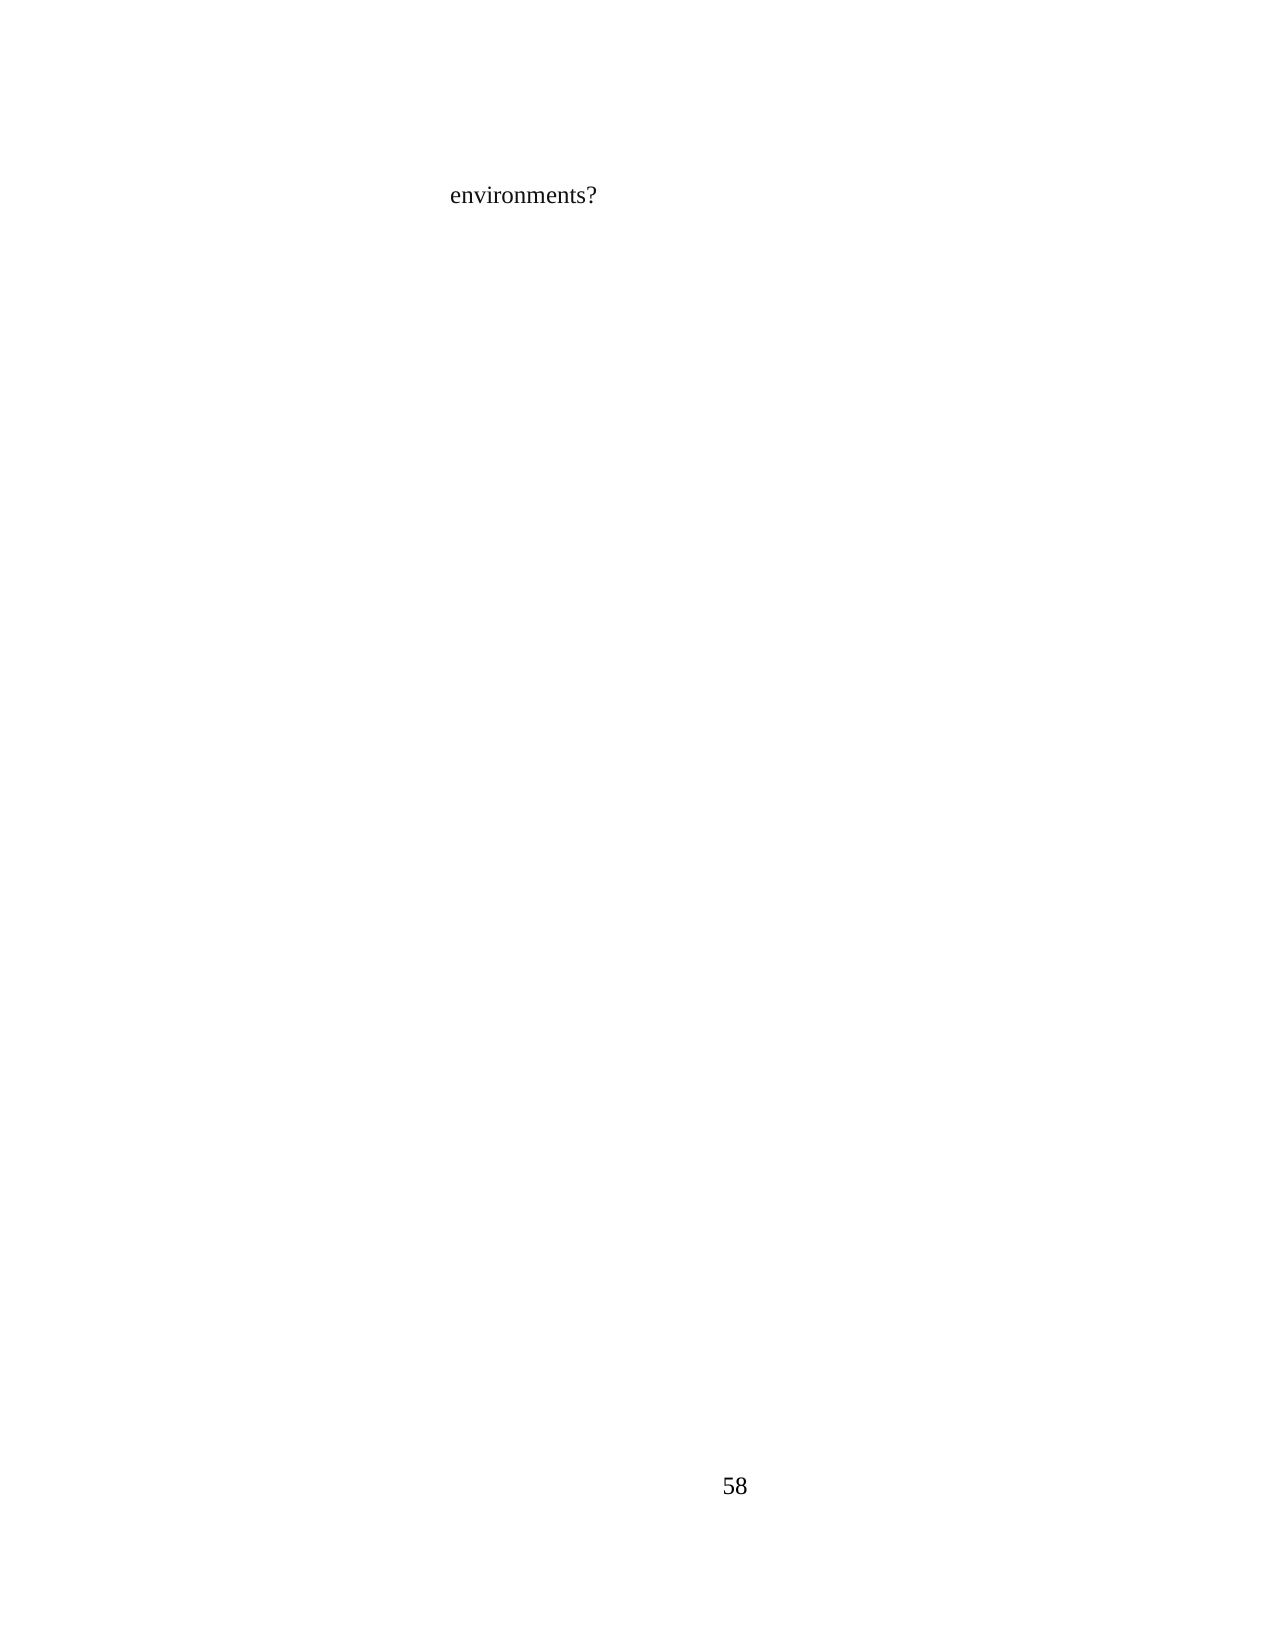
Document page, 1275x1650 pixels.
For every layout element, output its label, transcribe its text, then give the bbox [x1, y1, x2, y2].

list environments? [412, 180, 1095, 209]
